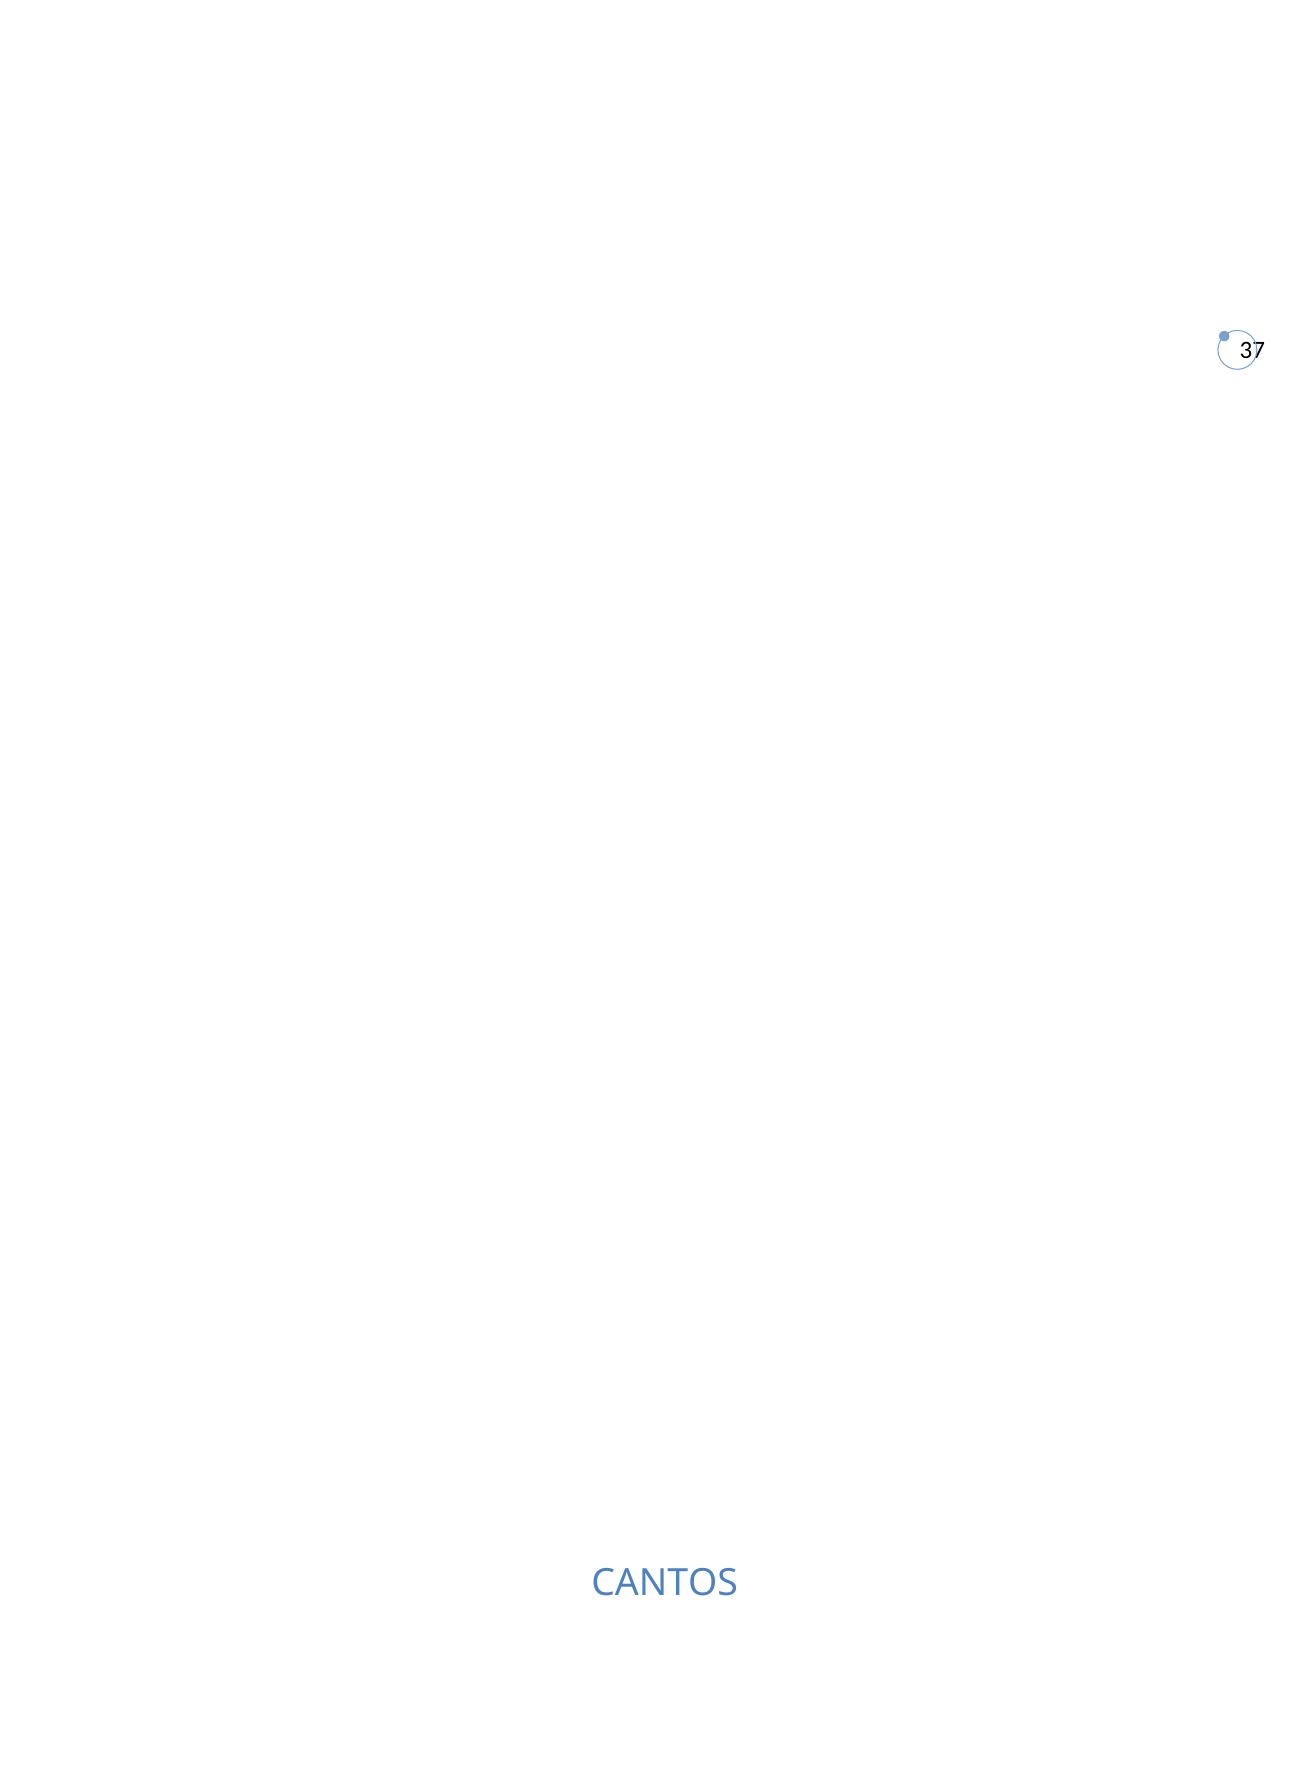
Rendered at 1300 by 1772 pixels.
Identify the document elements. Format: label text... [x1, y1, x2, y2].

text CANTOS [104, 1556, 1224, 1607]
